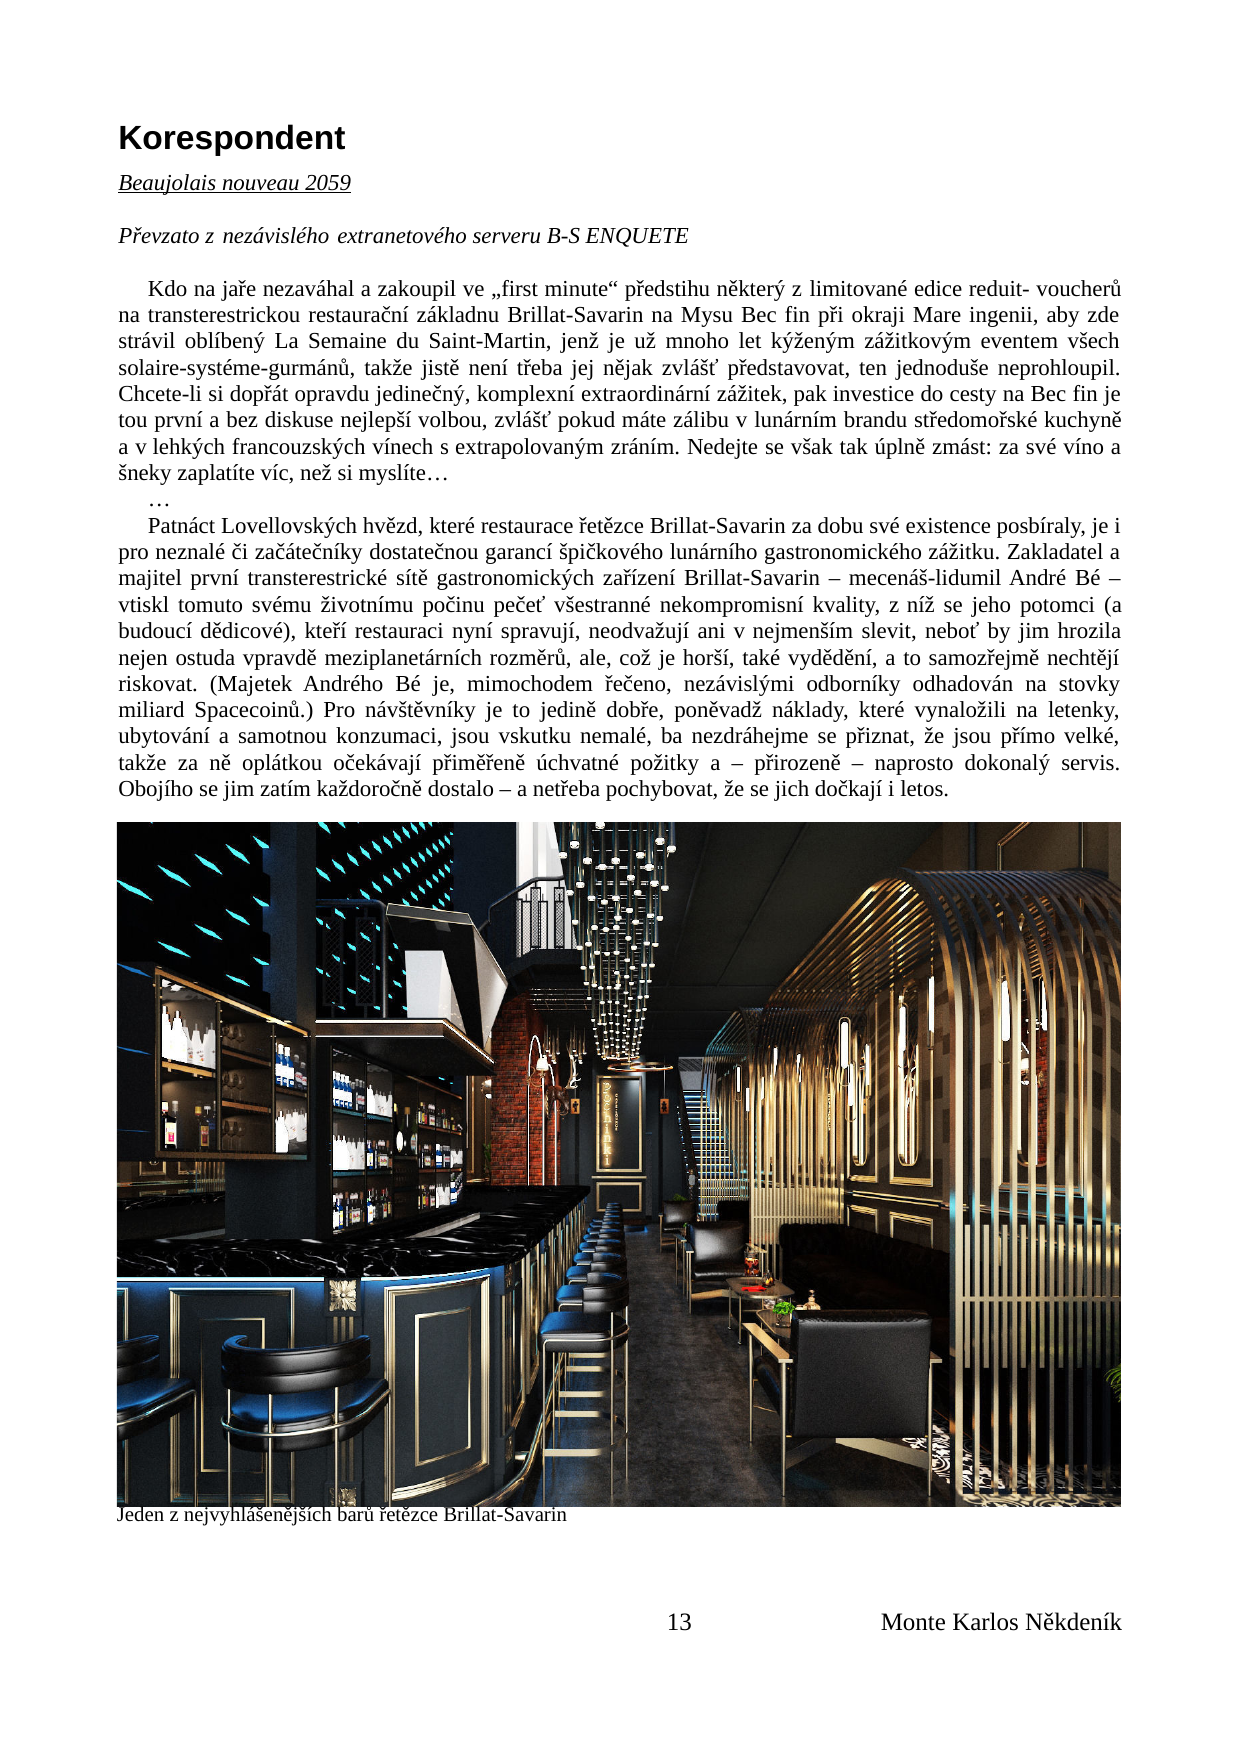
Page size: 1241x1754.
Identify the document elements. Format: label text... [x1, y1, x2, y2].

text Patnáct Lovellovských hvězd, které restaurace řetězce Brillat-Savarin za dobu své existence posbíraly, je i pro neznalé či začátečníky dostatečnou garancí špičkového lunárního gastronomického zážitku. Zakladatel a majitel první transterestrické sítě gastronomických zařízení Brillat-Savarin – mecenáš-lidumil André Bé – vtiskl tomuto svému životnímu počinu pečeť všestranné nekompromisní kvality, z níž se jeho potomci (a budoucí dědicové), kteří restauraci nyní spravují, neodvažují ani v nejmenším slevit, neboť by jim hrozila nejen ostuda vpravdě meziplanetárních rozměrů, ale, což je horší, také vydědění, a to samozřejmě nechtějí riskovat. (Majetek Andrého Bé je, mimochodem řečeno, nezávislými odborníky odhadován na stovky miliard Spacecoinů.) Pro návštěvníky je to jedině dobře, poněvadž náklady, které vynaložili na letenky, ubytování a samotnou konzumaci, jsou vskutku nemalé, ba nezdráhejme se přiznat, že jsou přímo velké, takže za ně oplátkou očekávají přiměřeně úchvatné požitky a – přirozeně – naprosto dokonalý servis. Obojího se jim zatím každoročně dostalo – a netřeba pochybovat, že se jich dočkají i letos. [118, 512, 1122, 802]
text Převzato z nezávislého extranetového serveru B-S ENQUETE [118, 222, 1122, 248]
text … [118, 485, 1122, 512]
text Beaujolais nouveau 2059 [118, 169, 1122, 196]
text Kdo na jaře nezaváhal a zakoupil ve „first minute“ předstihu některý z limitované edice reduit- voucherů na transterestrickou restaurační základnu Brillat-Savarin na Mysu Bec fin při okraji Mare ingenii, aby zde strávil oblíbený La Semaine du Saint-Martin, jenž je už mnoho let kýženým zážitkovým eventem všech solaire-systéme-gurmánů, takže jistě není třeba jej nějak zvlášť představovat, ten jednoduše neprohloupil. Chcete-li si dopřát opravdu jedinečný, komplexní extraordinární zážitek, pak investice do cesty na Bec fin je tou první a bez diskuse nejlepší volbou, zvlášť pokud máte zálibu v lunárním brandu středomořské kuchyně a v lehkých francouzských vínech s extrapolovaným zráním. Nedejte se však tak úplně zmást: za své víno a šneky zaplatíte víc, než si myslíte… [118, 274, 1122, 485]
picture [116, 822, 1121, 1455]
subtitle Korespondent [118, 118, 1122, 157]
